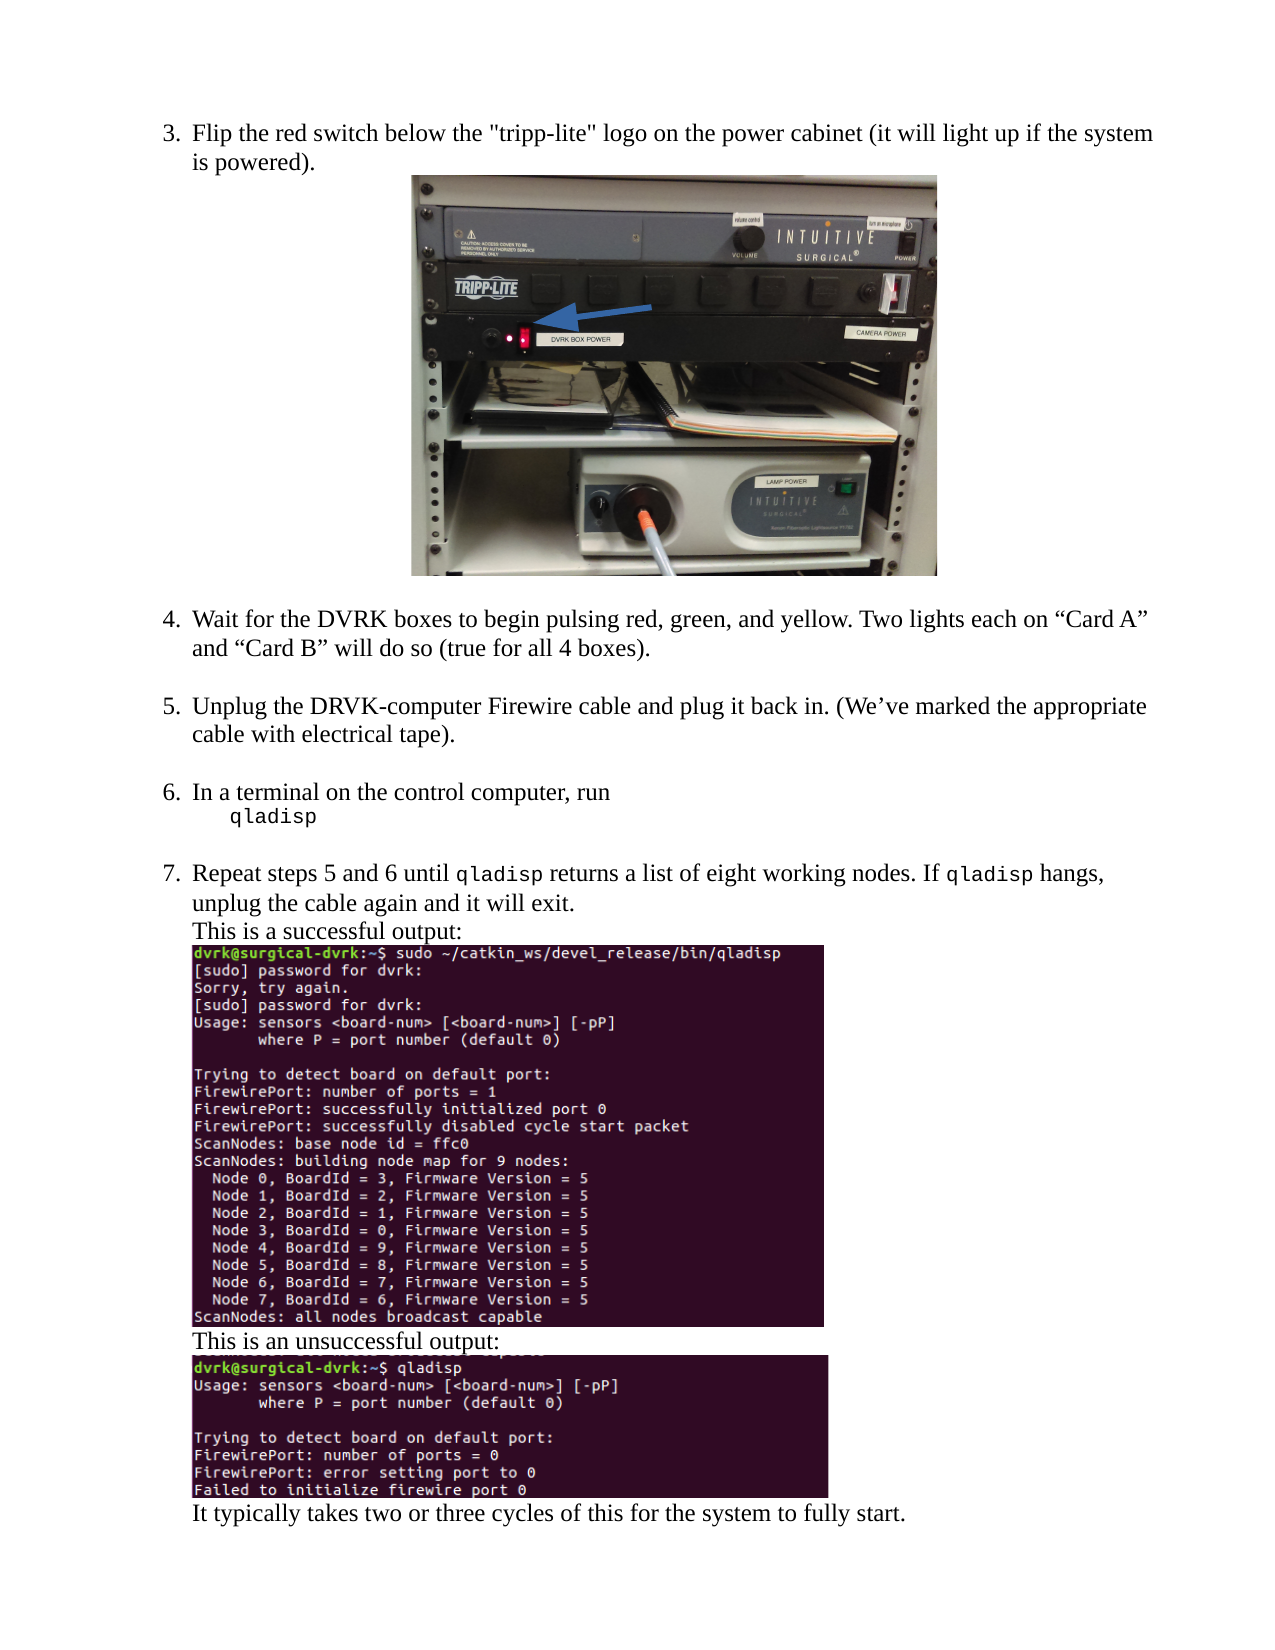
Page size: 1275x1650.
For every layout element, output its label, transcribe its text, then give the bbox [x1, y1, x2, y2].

list This is an unsuccessful output: [162, 1326, 1157, 1498]
list Flip the red switch below the "tripp-lite" logo on the power cabinet (it will light up if the system is powered). [162, 118, 1157, 176]
list Repeat steps 5 and 6 until qladisp returns a list of eight working nodes. If qladisp hangs, unplug the cable again and it will exit. [162, 858, 1157, 916]
list qladisp [162, 806, 1157, 829]
list Unplug the DRVK-computer Firewire cable and plug it back in. (We’ve marked the appropriate cable with electrical tape). [162, 691, 1157, 748]
list This is a successful output: [162, 916, 1157, 945]
list It typically takes two or three cycles of this for the system to fully start. [162, 1498, 1157, 1527]
picture [191, 1355, 829, 1498]
list Wait for the DVRK boxes to begin pulsing red, green, and yellow. Two lights each on “Card A” and “Card B” will do so (true for all 4 boxes). [162, 604, 1157, 662]
picture [191, 945, 824, 1327]
list In a terminal on the control computer, run [162, 777, 1157, 806]
